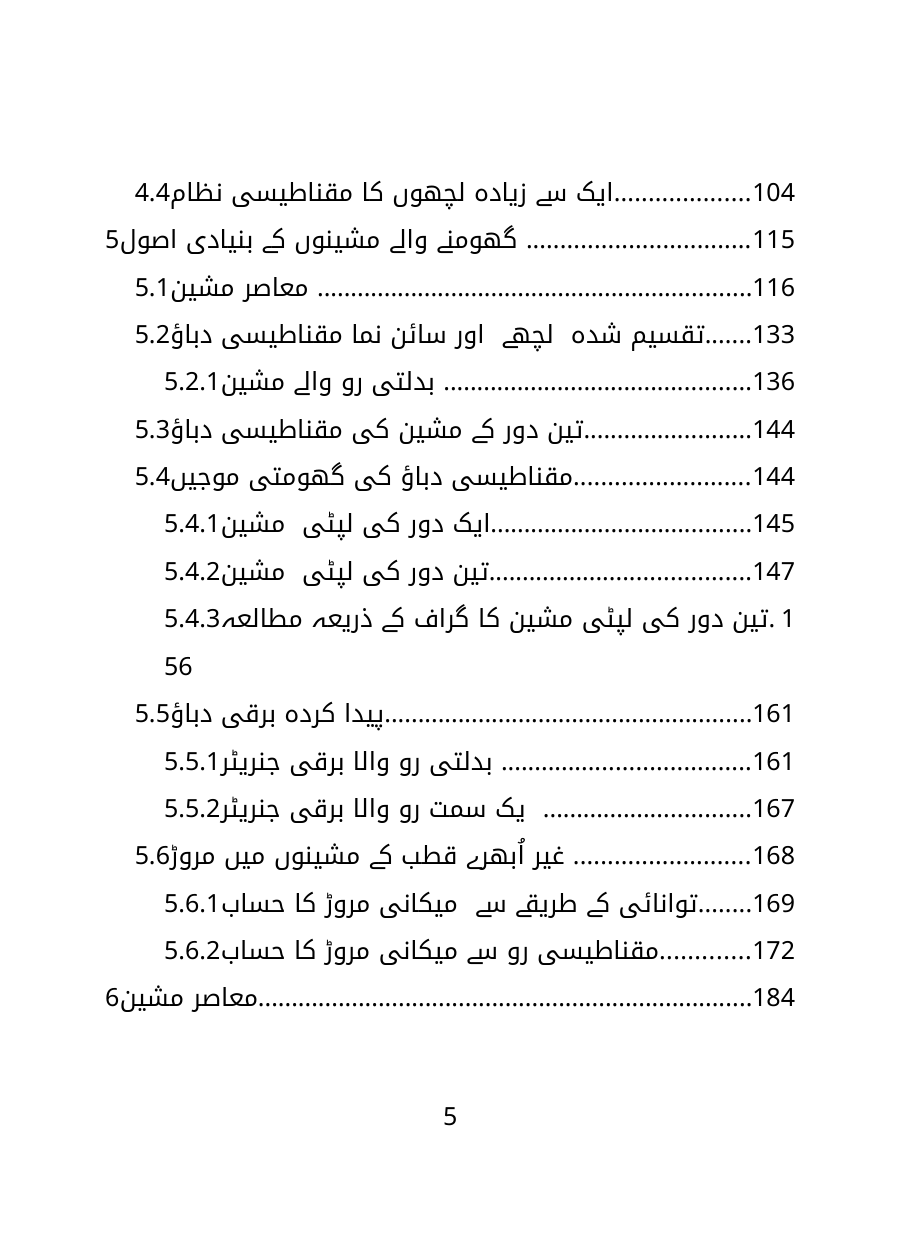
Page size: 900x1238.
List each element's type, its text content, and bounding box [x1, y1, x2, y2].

text 5.2تقسیم شدہ لچھے اور سائن نما مقناطیسی دباؤ 133 [134, 311, 795, 359]
text 5.1معاصر مشین 116 [134, 264, 795, 311]
text 5.5.2یک سمت رو والا برقی جنریٹر 167 [164, 785, 795, 833]
text 5.4.2تین دور کی لپٹی مشین 147 [164, 548, 795, 596]
text 5.5.1بدلتی رو والا برقی جنریٹر 161 [164, 738, 795, 785]
text 5.3تین دور کے مشین کی مقناطیسی دباؤ 144 [134, 406, 795, 453]
text 5.6غیر اُبھرے قطب کے مشینوں میں مروڑ 168 [134, 833, 795, 880]
text 5.6.1توانائی کے طریقے سے میکانی مروڑ کا حساب 169 [164, 880, 795, 927]
text 5گھومنے والے مشینوں کے بنیادی اصول 115 [105, 216, 795, 264]
text 4.4ایک سے زیادہ لچھوں کا مقناطیسی نظام 104 [134, 169, 795, 216]
text 5.6.2مقناطیسی رو سے میکانی مروڑ کا حساب 172 [164, 927, 795, 975]
text 6معاصر مشین 184 [105, 975, 795, 1022]
text 5.4مقناطیسی دباؤ کی گھومتی موجیں 144 [134, 453, 795, 501]
text 5.4.3تین دور کی لپٹی مشین کا گراف کے ذریعہ مطالعہ 156 [164, 596, 795, 690]
text 5.2.1بدلتی رو والے مشین 136 [164, 359, 795, 406]
text 5.5پیدا کردہ برقی دباؤ 161 [134, 690, 795, 738]
text 5.4.1ایک دور کی لپٹی مشین 145 [164, 501, 795, 548]
